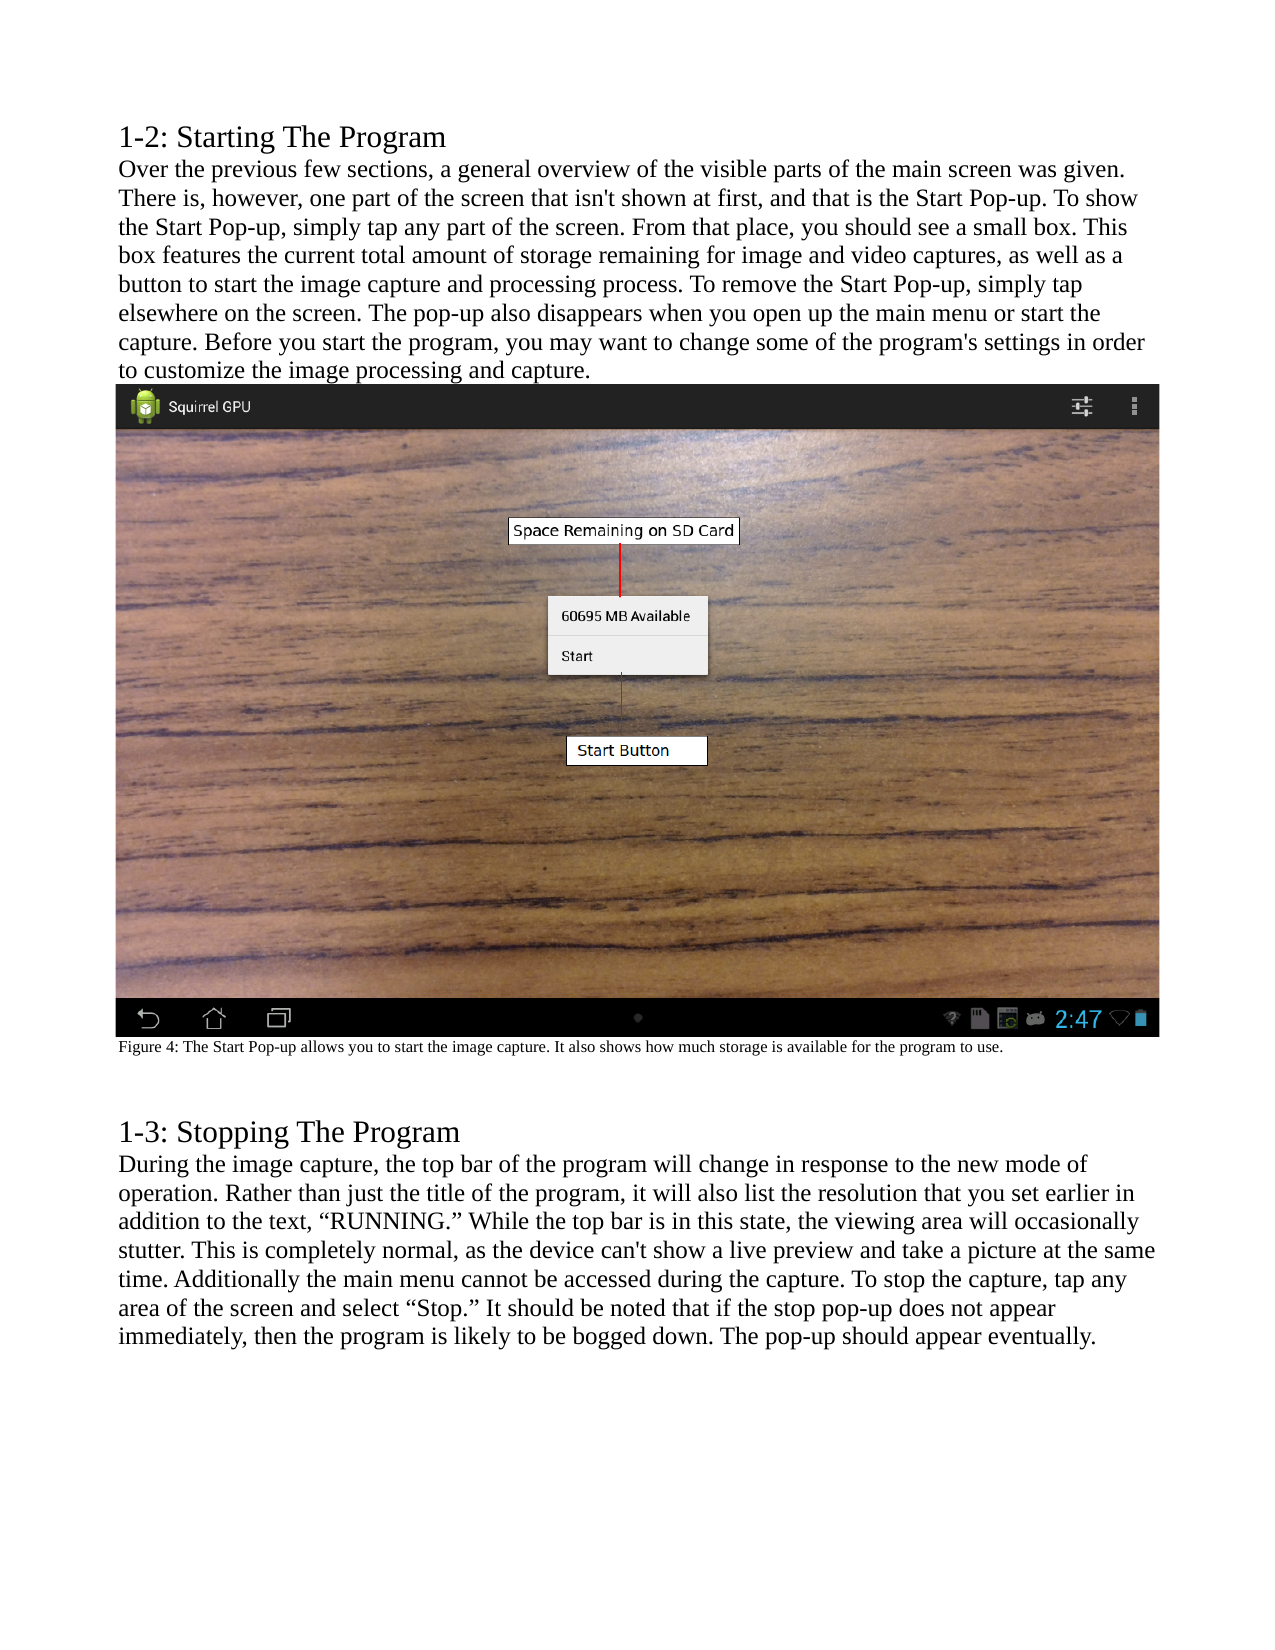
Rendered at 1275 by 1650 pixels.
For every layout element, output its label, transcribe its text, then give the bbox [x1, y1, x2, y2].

text Figure 4: The Start Pop-up allows you to start the image capture. It also shows how much storage is available for the program to use. [118, 1037, 1157, 1056]
text 1-2: Starting The Program [118, 118, 1157, 154]
text Over the previous few sections, a general overview of the visible parts of the main screen was given. There is, however, one part of the screen that isn't shown at first, and that is the Start Pop-up. To show the Start Pop-up, simply tap any part of the screen. From that place, you should see a small box. This box features the current total amount of storage remaining for image and video captures, as well as a button to start the image capture and processing process. To remove the Start Pop-up, simply tap elsewhere on the screen. The pop-up also disappears when you open up the main menu or start the capture. Before you start the program, you may want to change some of the program's settings in order to customize the image processing and capture. [118, 154, 1157, 384]
picture [115, 384, 1160, 1037]
text 1-3: Stopping The Program [118, 1113, 1157, 1149]
text During the image capture, the top bar of the program will change in response to the new mode of operation. Rather than just the title of the program, it will also list the resolution that you set earlier in addition to the text, “RUNNING.” While the top bar is in this state, the viewing area will occasionally stutter. This is completely normal, as the device can't show a live preview and take a picture at the same time. Additionally the main menu cannot be accessed during the capture. To stop the capture, tap any area of the screen and select “Stop.” It should be noted that if the stop pop-up does not appear immediately, then the program is likely to be bogged down. The pop-up should appear eventually. [118, 1149, 1157, 1350]
